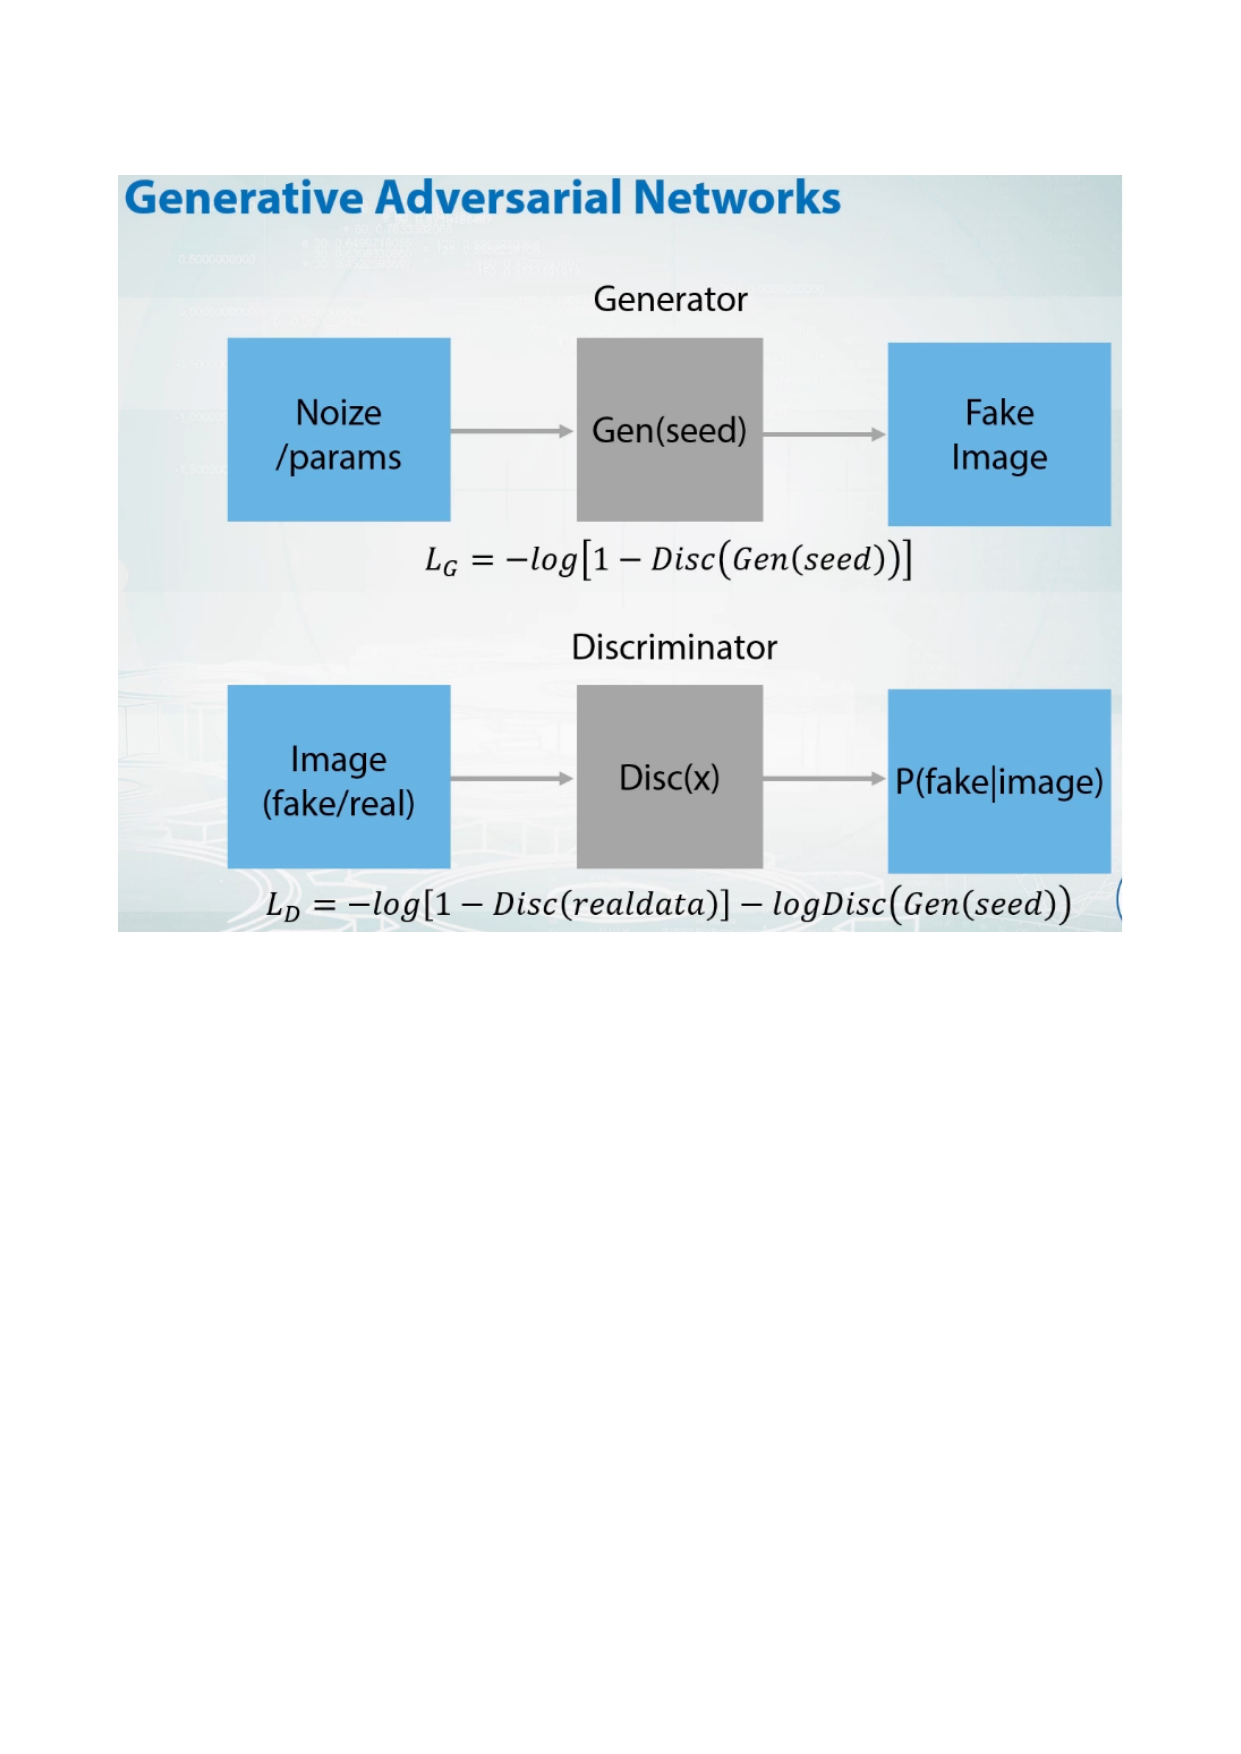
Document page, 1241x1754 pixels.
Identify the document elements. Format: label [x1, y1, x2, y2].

picture [118, 175, 1123, 932]
